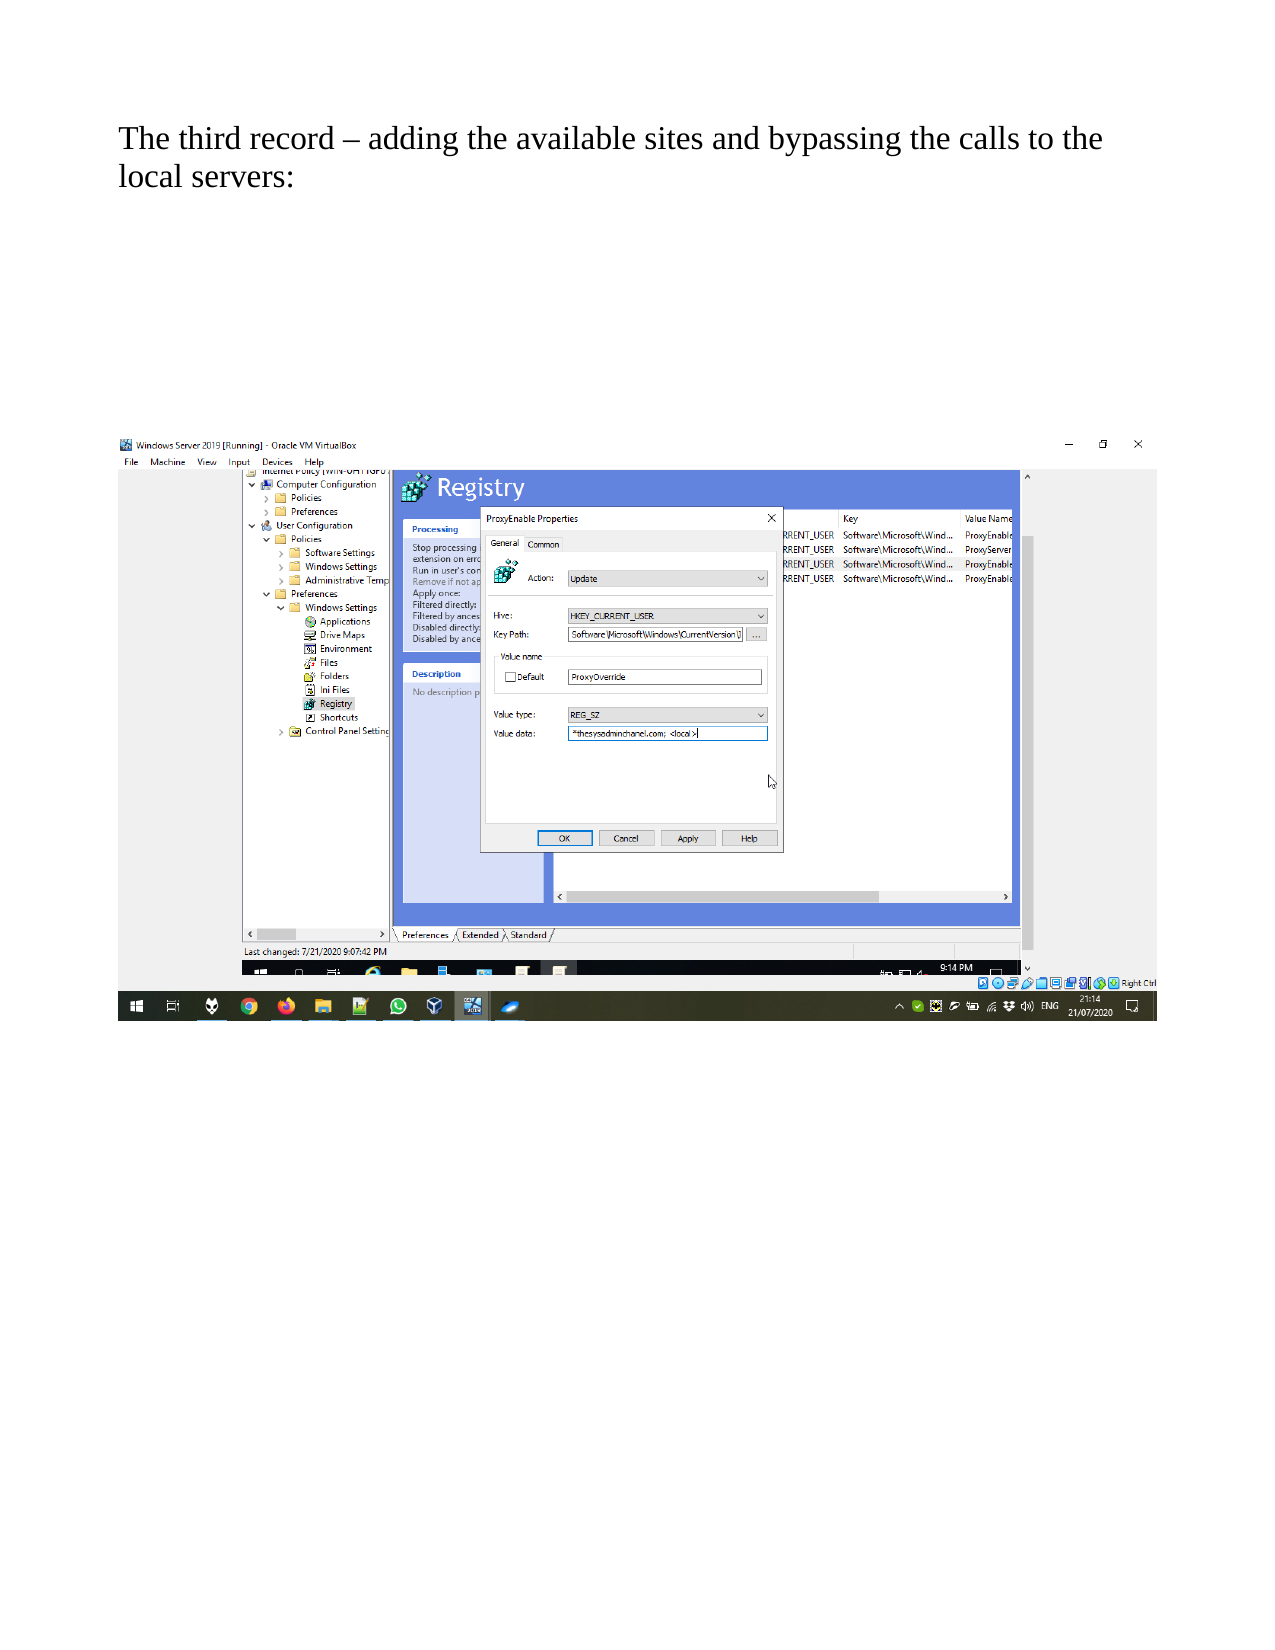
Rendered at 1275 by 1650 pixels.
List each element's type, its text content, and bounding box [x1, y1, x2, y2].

text The third record – adding the available sites and bypassing the calls to the local servers: [118, 118, 1157, 195]
picture [118, 436, 1157, 1021]
